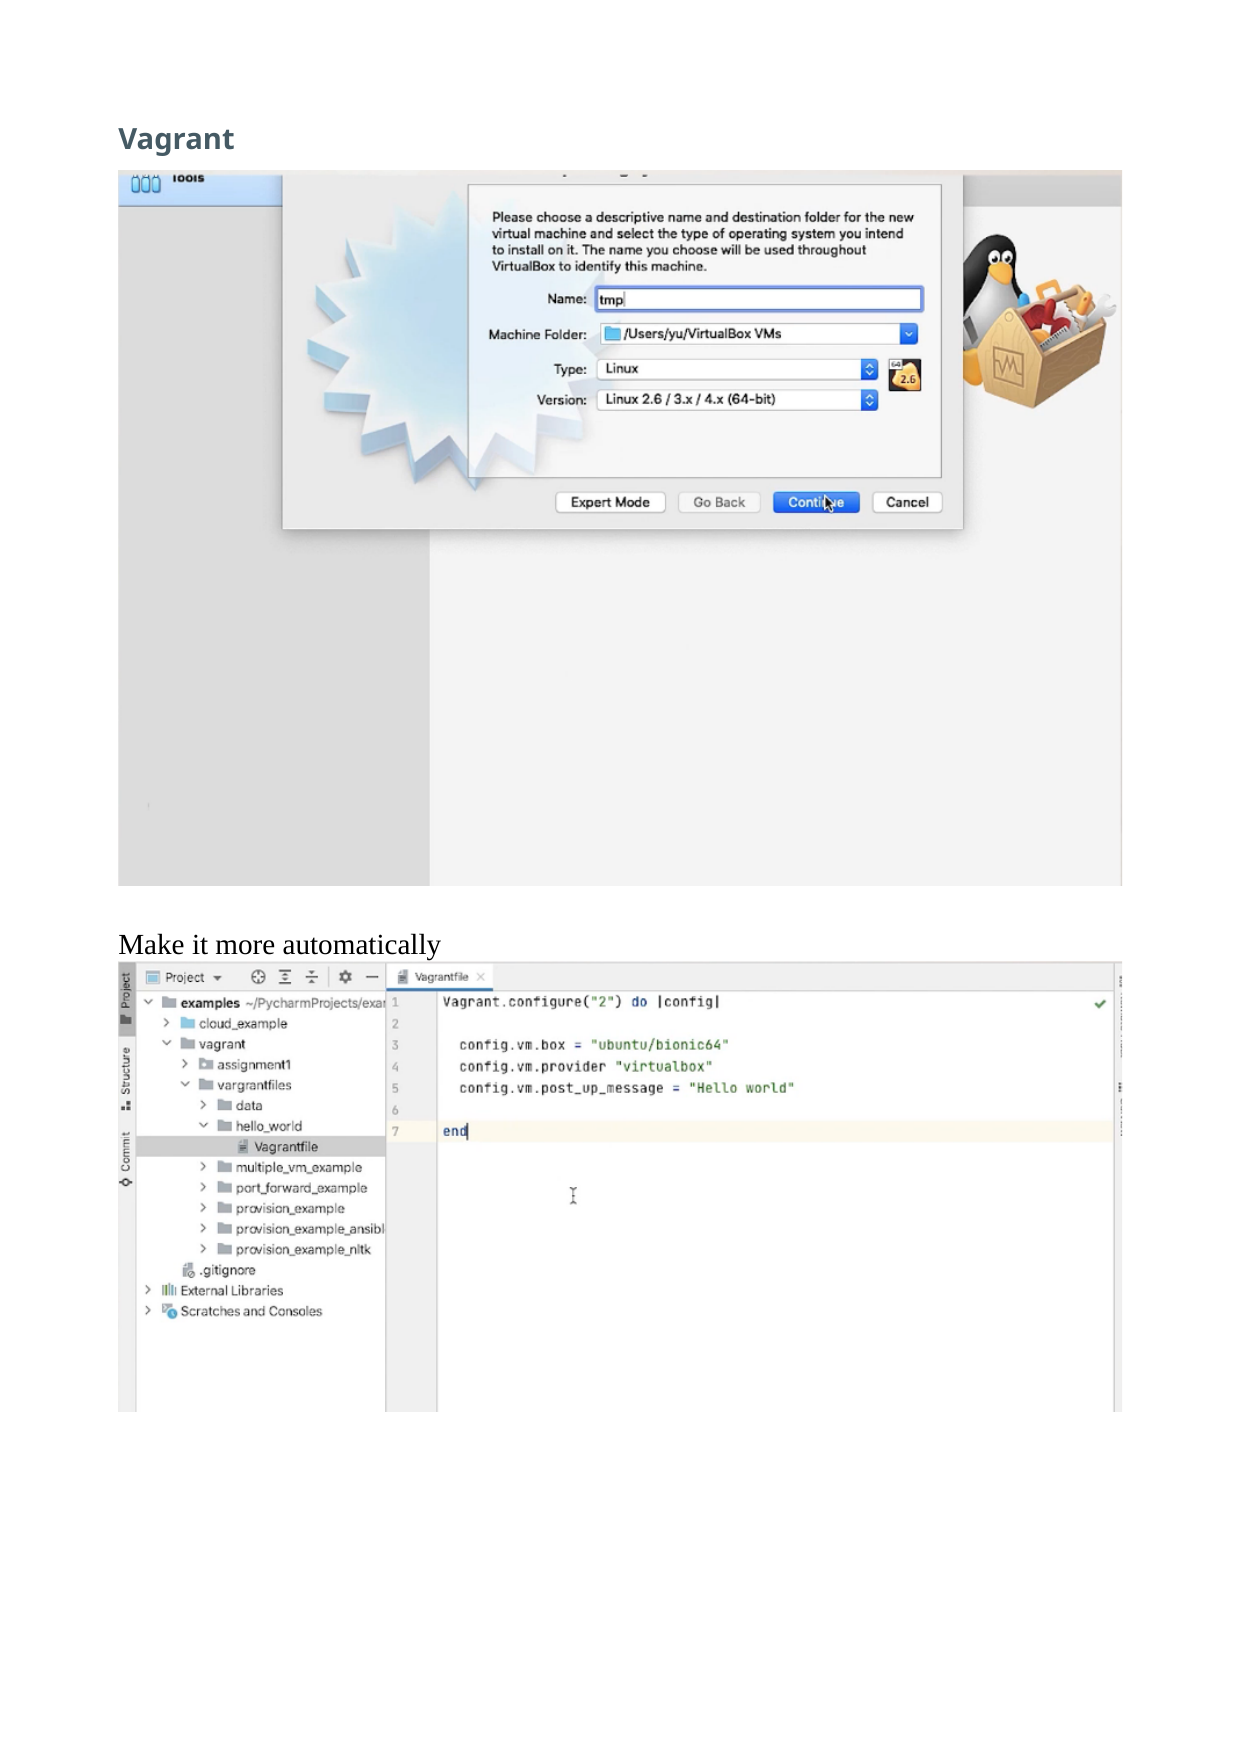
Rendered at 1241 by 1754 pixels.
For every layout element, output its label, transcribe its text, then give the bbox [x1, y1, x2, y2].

picture [118, 961, 1123, 1412]
picture [118, 170, 1123, 886]
text Make it more automatically [118, 927, 1122, 961]
subtitle Vagrant [118, 118, 1122, 158]
